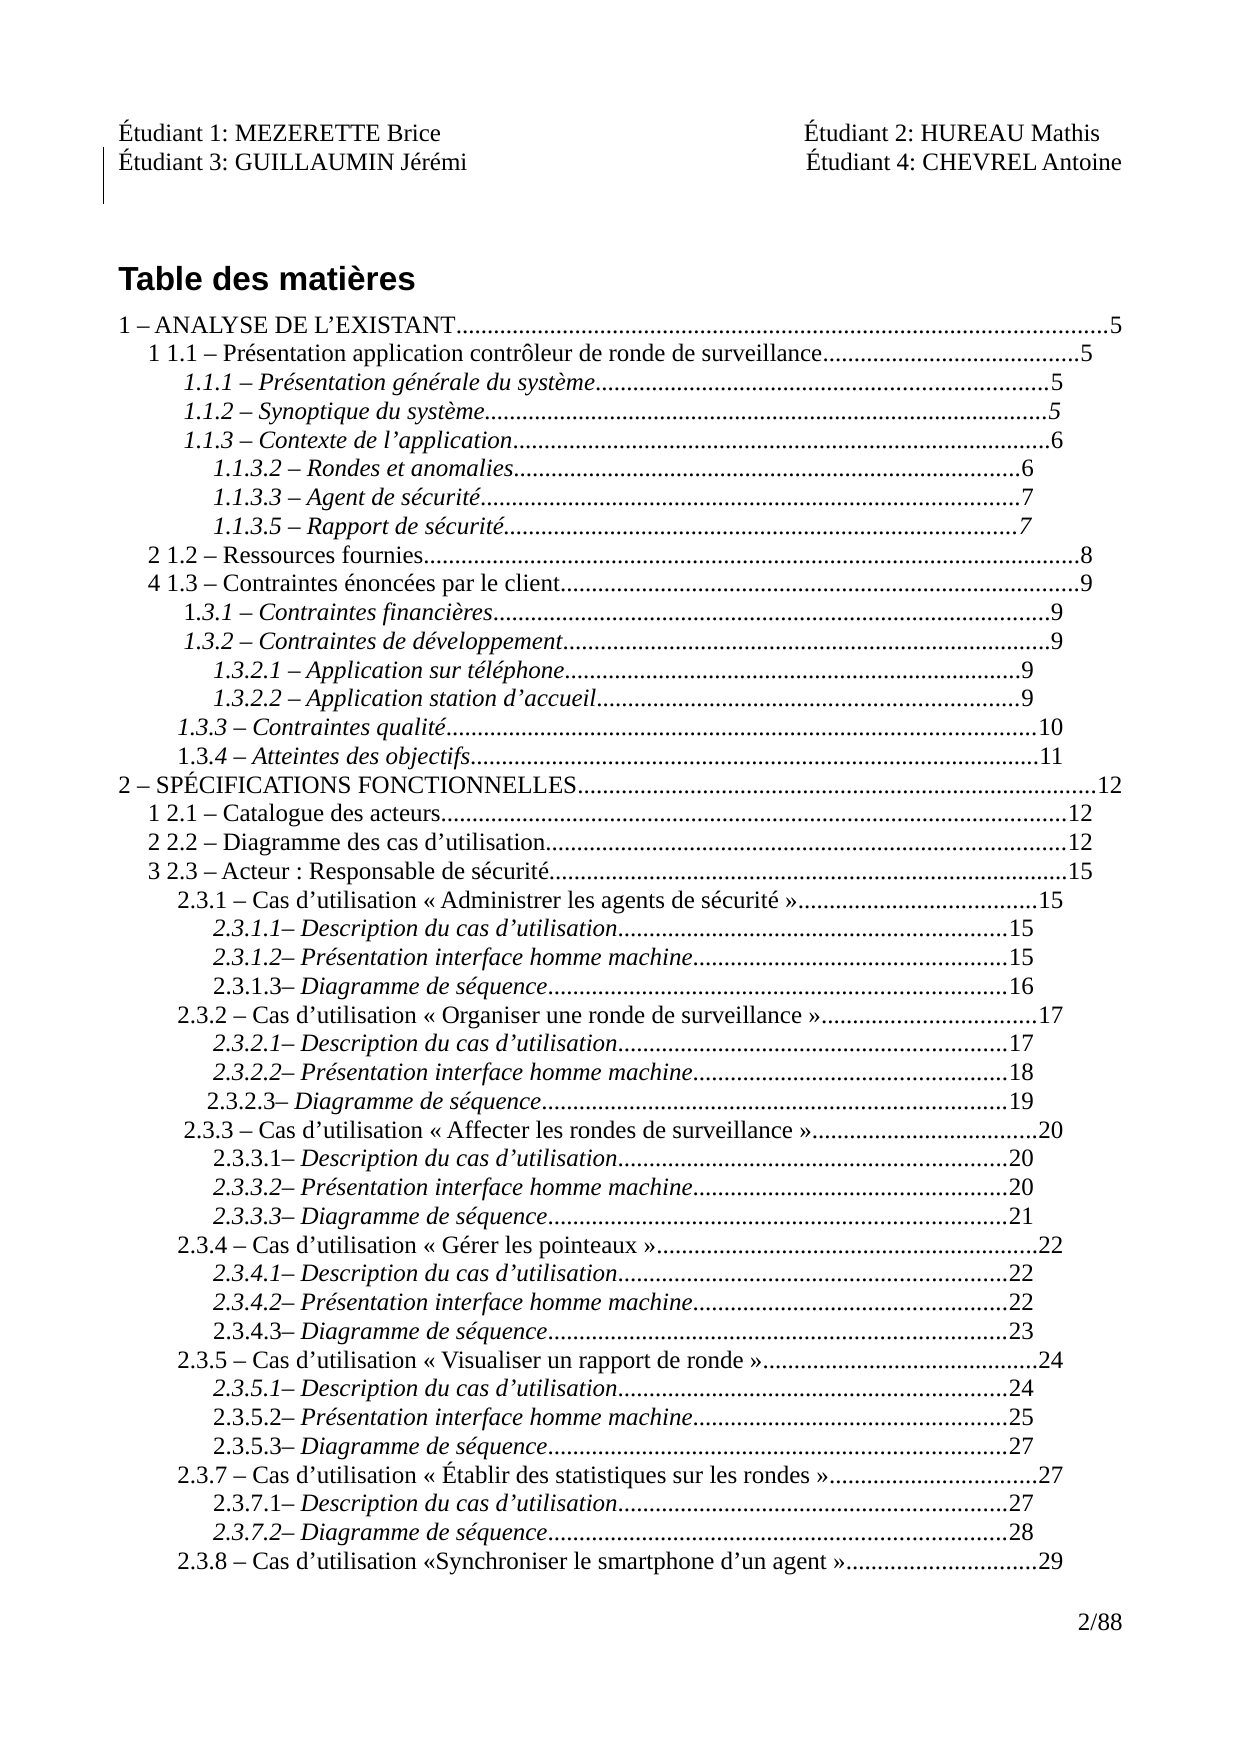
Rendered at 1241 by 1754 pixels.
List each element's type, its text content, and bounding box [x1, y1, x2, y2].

text 2.3.3.2– Présentation interface homme machine 20 [207, 1172, 1122, 1201]
text 2.3.3.1– Description du cas d’utilisation 20 [207, 1143, 1122, 1172]
text 1 2.1 – Catalogue des acteurs 12 [148, 798, 1122, 827]
text 2.3.3 – Cas d’utilisation « Affecter les rondes de surveillance » 20 [177, 1115, 1122, 1143]
subtitle Table des matières [118, 259, 1122, 297]
text 2.3.8 – Cas d’utilisation «Synchroniser le smartphone d’un agent » 29 [177, 1546, 1122, 1575]
text 1.3.3 – Contraintes qualité 10 [177, 712, 1122, 741]
text 2.3.3.3– Diagramme de séquence 21 [207, 1201, 1122, 1230]
text 2 2.2 – Diagramme des cas d’utilisation 12 [148, 827, 1122, 856]
text 1 1.1 – Présentation application contrôleur de ronde de surveillance 5 [148, 338, 1122, 367]
text 1.1.3.5 – Rapport de sécurité 7 [207, 511, 1122, 540]
text 1.3.2 – Contraintes de développement 9 [177, 626, 1122, 655]
text 2.3.2.3– Diagramme de séquence 19 [207, 1086, 1122, 1115]
text 2.3.4.1– Description du cas d’utilisation 22 [207, 1258, 1122, 1287]
text 2.3.5 – Cas d’utilisation « Visualiser un rapport de ronde » 24 [177, 1345, 1122, 1373]
text 1.3.2.1 – Application sur téléphone 9 [207, 655, 1122, 683]
text 2.3.4.3– Diagramme de séquence 23 [207, 1316, 1122, 1345]
text 1.1.2 – Synoptique du système 5 [177, 396, 1122, 425]
text 1.3.2.2 – Application station d’accueil 9 [207, 683, 1122, 712]
text 2 1.2 – Ressources fournies 8 [148, 540, 1122, 568]
text 1.3.1 – Contraintes financières 9 [177, 597, 1122, 626]
text 2.3.5.3– Diagramme de séquence 27 [207, 1431, 1122, 1460]
text 2.3.1.3– Diagramme de séquence 16 [207, 971, 1122, 1000]
text 1.1.3 – Contexte de l’application 6 [177, 425, 1122, 453]
text 1.1.1 – Présentation générale du système 5 [177, 367, 1122, 396]
text 1.1.3.2 – Rondes et anomalies 6 [207, 453, 1122, 482]
text 2.3.1.1– Description du cas d’utilisation 15 [207, 913, 1122, 942]
text 4 1.3 – Contraintes énoncées par le client 9 [148, 568, 1122, 597]
text 1.1.3.3 – Agent de sécurité 7 [207, 482, 1122, 511]
text 2.3.4.2– Présentation interface homme machine 22 [207, 1287, 1122, 1316]
text 2.3.1 – Cas d’utilisation « Administrer les agents de sécurité » 15 [177, 885, 1122, 913]
text 2.3.2.2– Présentation interface homme machine 18 [207, 1057, 1122, 1086]
text 2.3.7.1– Description du cas d’utilisation 27 [207, 1488, 1122, 1517]
text 2.3.5.2– Présentation interface homme machine 25 [207, 1402, 1122, 1431]
text 3 2.3 – Acteur : Responsable de sécurité 15 [148, 856, 1122, 885]
text 2.3.7.2– Diagramme de séquence 28 [207, 1517, 1122, 1546]
text 1 – ANALYSE DE L’EXISTANT 5 [118, 310, 1122, 338]
text 2.3.7 – Cas d’utilisation « Établir des statistiques sur les rondes » 27 [177, 1460, 1122, 1488]
text 2.3.2 – Cas d’utilisation « Organiser une ronde de surveillance » 17 [177, 1000, 1122, 1028]
text 2.3.4 – Cas d’utilisation « Gérer les pointeaux » 22 [177, 1230, 1122, 1258]
text 1.3.4 – Atteintes des objectifs 11 [177, 741, 1122, 770]
text 2 – SPÉCIFICATIONS FONCTIONNELLES 12 [118, 770, 1122, 798]
text 2.3.2.1– Description du cas d’utilisation 17 [207, 1028, 1122, 1057]
text 2.3.5.1– Description du cas d’utilisation 24 [207, 1373, 1122, 1402]
text 2.3.1.2– Présentation interface homme machine 15 [207, 942, 1122, 971]
